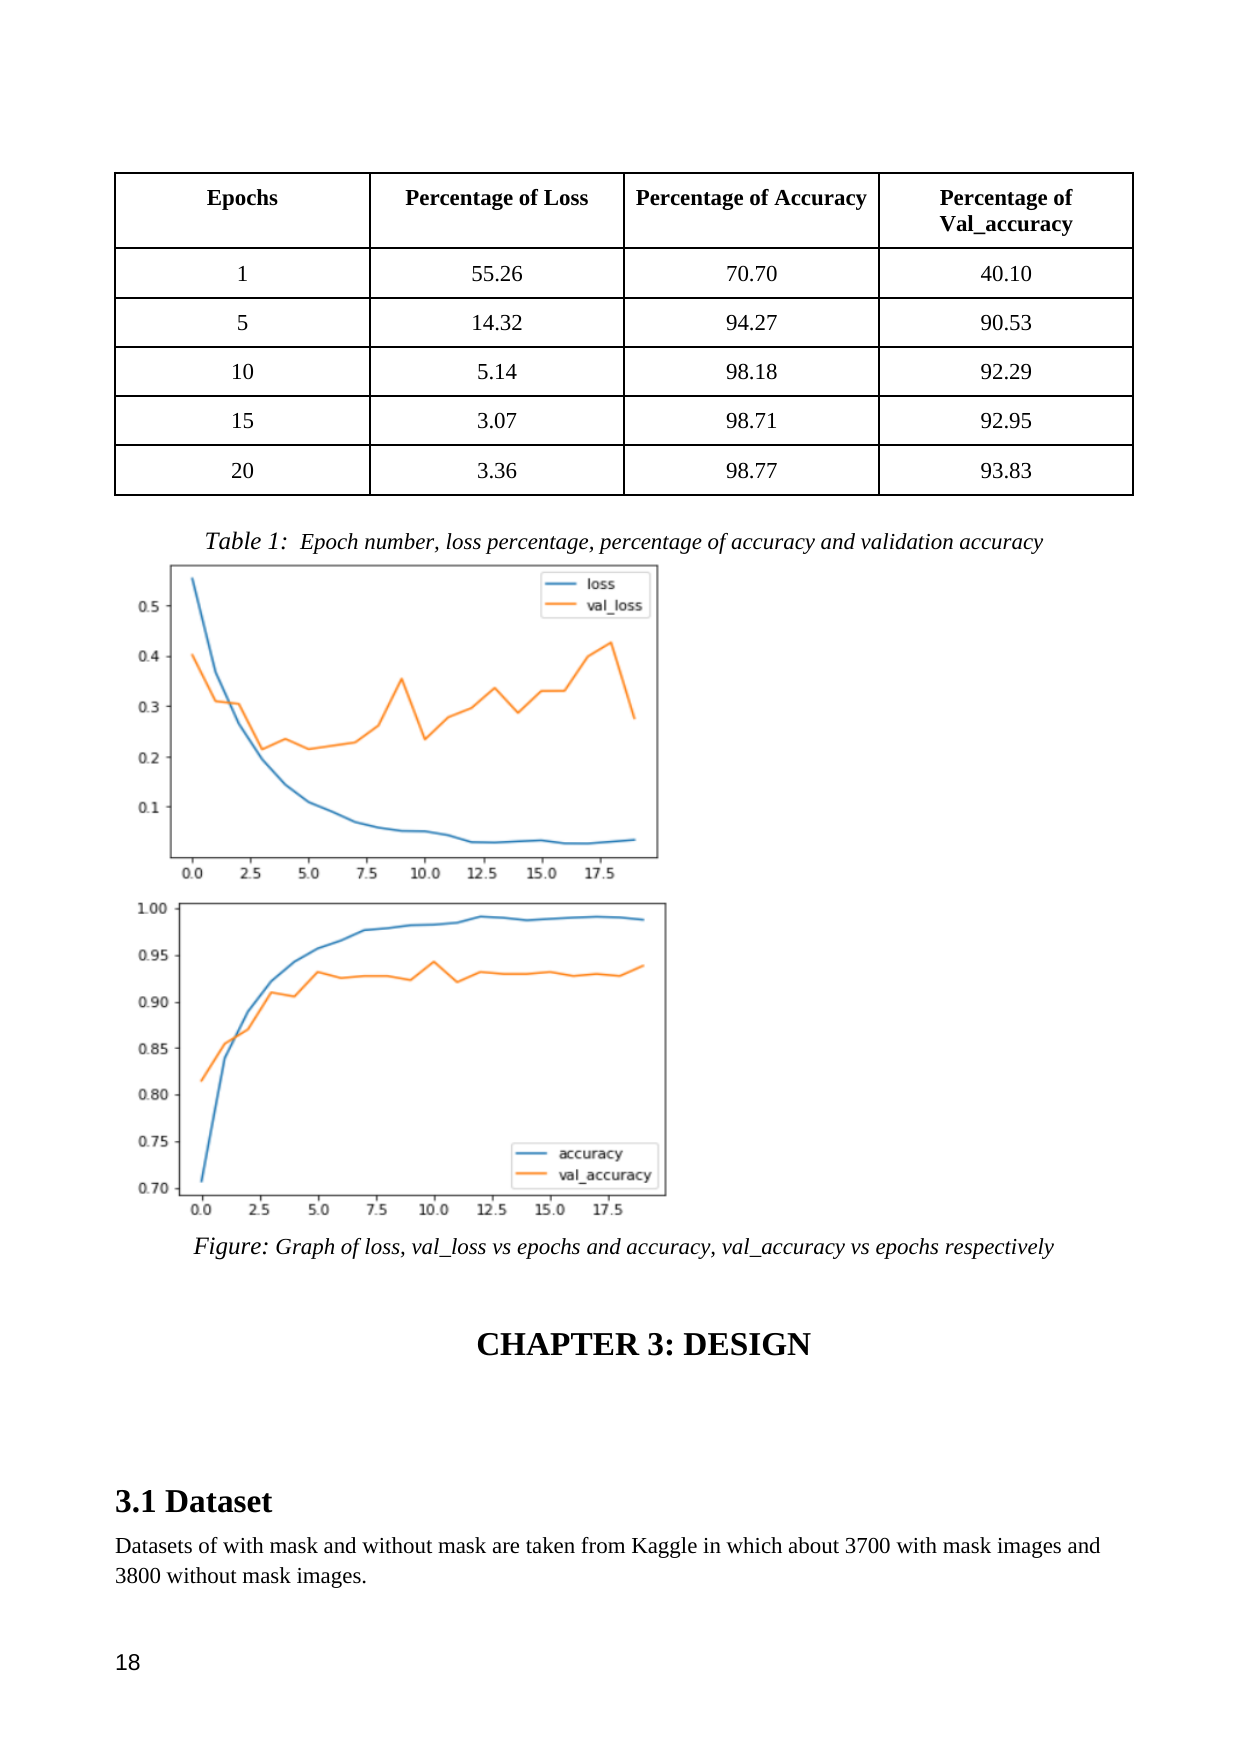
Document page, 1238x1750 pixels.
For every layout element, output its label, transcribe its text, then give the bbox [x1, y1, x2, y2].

text Datasets of with mask and without mask are taken from Kaggle in which about 3700 with mask images and 3800 without mask images. [115, 1532, 1133, 1589]
table_cell 98.77 [625, 446, 878, 494]
subtitle CHAPTER 3: DESIGN [152, 1324, 1135, 1363]
table_cell 55.26 [371, 249, 623, 297]
table_cell 14.32 [371, 299, 623, 346]
table_cell 10 [116, 348, 369, 395]
table_cell 92.95 [880, 397, 1132, 444]
table_cell 98.71 [625, 397, 878, 444]
table_header Percentage of Accuracy [625, 174, 878, 247]
picture [115, 558, 675, 1228]
text Table 1: Epoch number, loss percentage, percentage of accuracy and validation accuracy [115, 526, 1133, 555]
table_cell 3.36 [371, 446, 623, 494]
table_cell 90.53 [880, 299, 1132, 346]
table_header Epochs [116, 174, 369, 247]
table_cell 93.83 [880, 446, 1132, 494]
table_cell 20 [116, 446, 369, 494]
table_cell 5.14 [371, 348, 623, 395]
table_header Percentage of Loss [371, 174, 623, 247]
table_cell 15 [116, 397, 369, 444]
table_cell 92.29 [880, 348, 1132, 395]
text Figure: Graph of loss, val_loss vs epochs and accuracy, val_accuracy vs epochs respectively [115, 1231, 1133, 1260]
subtitle 3.1 Dataset [115, 1481, 1133, 1520]
table_cell 1 [116, 249, 369, 297]
table_cell 5 [116, 299, 369, 346]
table_header Percentage of Val_accuracy [880, 174, 1132, 247]
table_cell 98.18 [625, 348, 878, 395]
table_cell 40.10 [880, 249, 1132, 297]
table_cell 3.07 [371, 397, 623, 444]
table_cell 94.27 [625, 299, 878, 346]
table_cell 70.70 [625, 249, 878, 297]
